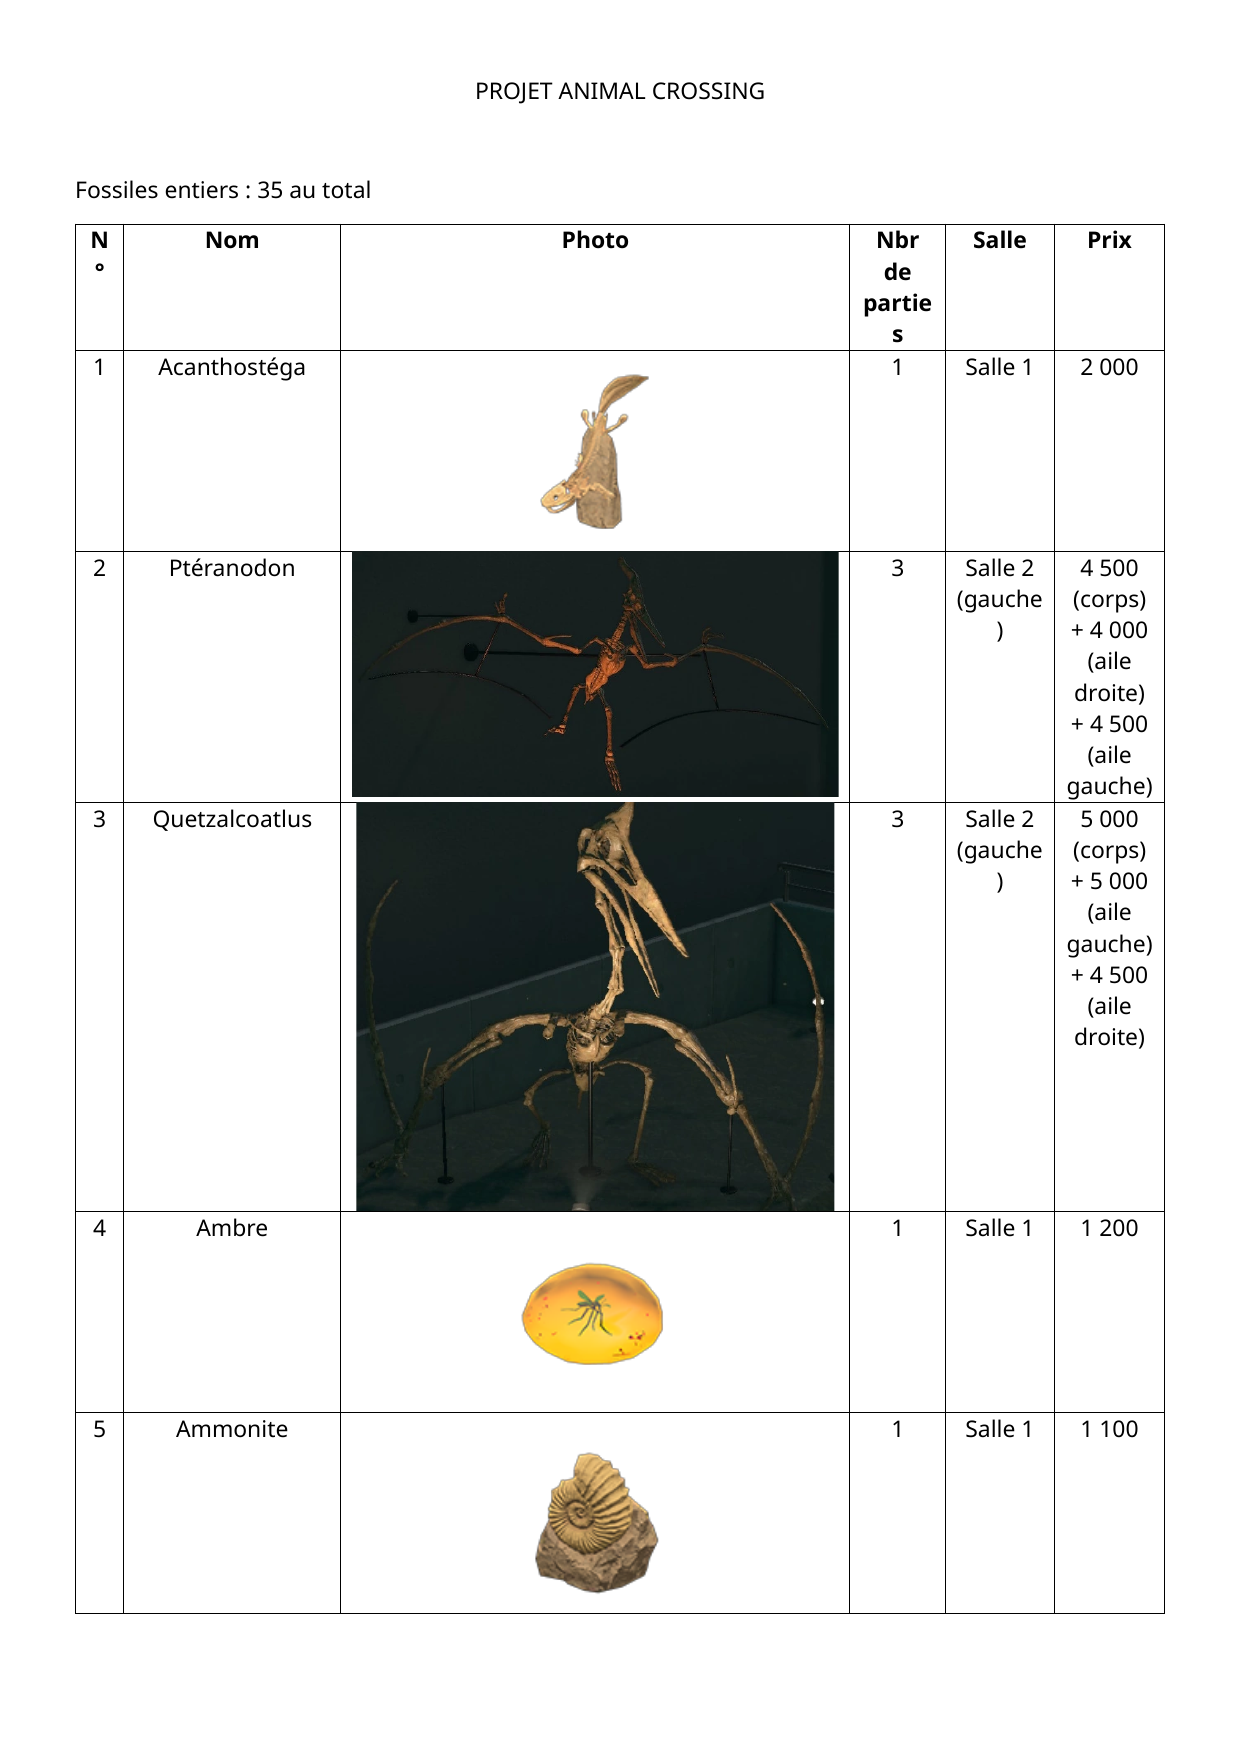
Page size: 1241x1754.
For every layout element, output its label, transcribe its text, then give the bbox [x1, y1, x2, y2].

table_cell 5 [76, 1413, 123, 1613]
table_cell Salle 2 (gauche) [946, 552, 1054, 802]
table_cell 3 [850, 803, 945, 1211]
table_cell Ptéranodon [124, 552, 340, 802]
table_cell 5 000 (corps) + 5 000 (aile gauche) + 4 500 (aile droite) [1055, 803, 1164, 1211]
table_cell 1 [850, 1212, 945, 1412]
table_cell Salle 1 [946, 1413, 1054, 1613]
table_cell [341, 351, 849, 551]
table_cell 4 [76, 1212, 123, 1412]
table_cell 1 [850, 351, 945, 551]
table_cell [341, 803, 356, 1211]
table_cell 1 [850, 1413, 945, 1613]
table_header Salle [946, 225, 1054, 349]
table_cell 1 [76, 351, 123, 551]
table_cell 2 [76, 552, 123, 802]
table_cell Ambre [124, 1212, 340, 1412]
table_cell 3 [850, 552, 945, 802]
table_header N° [76, 225, 123, 349]
table_cell Quetzalcoatlus [124, 803, 340, 1211]
table_cell 1 200 [1055, 1212, 1164, 1412]
table_cell Salle 2 (gauche) [946, 803, 1054, 1211]
table_cell 2 000 [1055, 351, 1164, 551]
table_cell Salle 1 [946, 1212, 1054, 1412]
table_header Nbr de parties [850, 225, 945, 349]
table_cell Salle 1 [946, 351, 1054, 551]
table_cell [341, 1413, 849, 1613]
table_header Prix [1055, 225, 1164, 349]
table_cell 1 100 [1055, 1413, 1164, 1613]
table_cell [341, 552, 849, 802]
table_cell 3 [76, 803, 123, 1211]
table_header Nom [124, 225, 340, 349]
table_cell Ammonite [124, 1413, 340, 1613]
table_cell [835, 803, 849, 1211]
table_cell 4 500 (corps) + 4 000 (aile droite) + 4 500 (aile gauche) [1055, 552, 1164, 802]
table_cell Acanthostéga [124, 351, 340, 551]
text PROJET ANIMAL CROSSING [75, 75, 1165, 106]
table_header Photo [341, 225, 849, 349]
table_cell [341, 1212, 849, 1412]
text Fossiles entiers : 35 au total [75, 174, 1165, 205]
